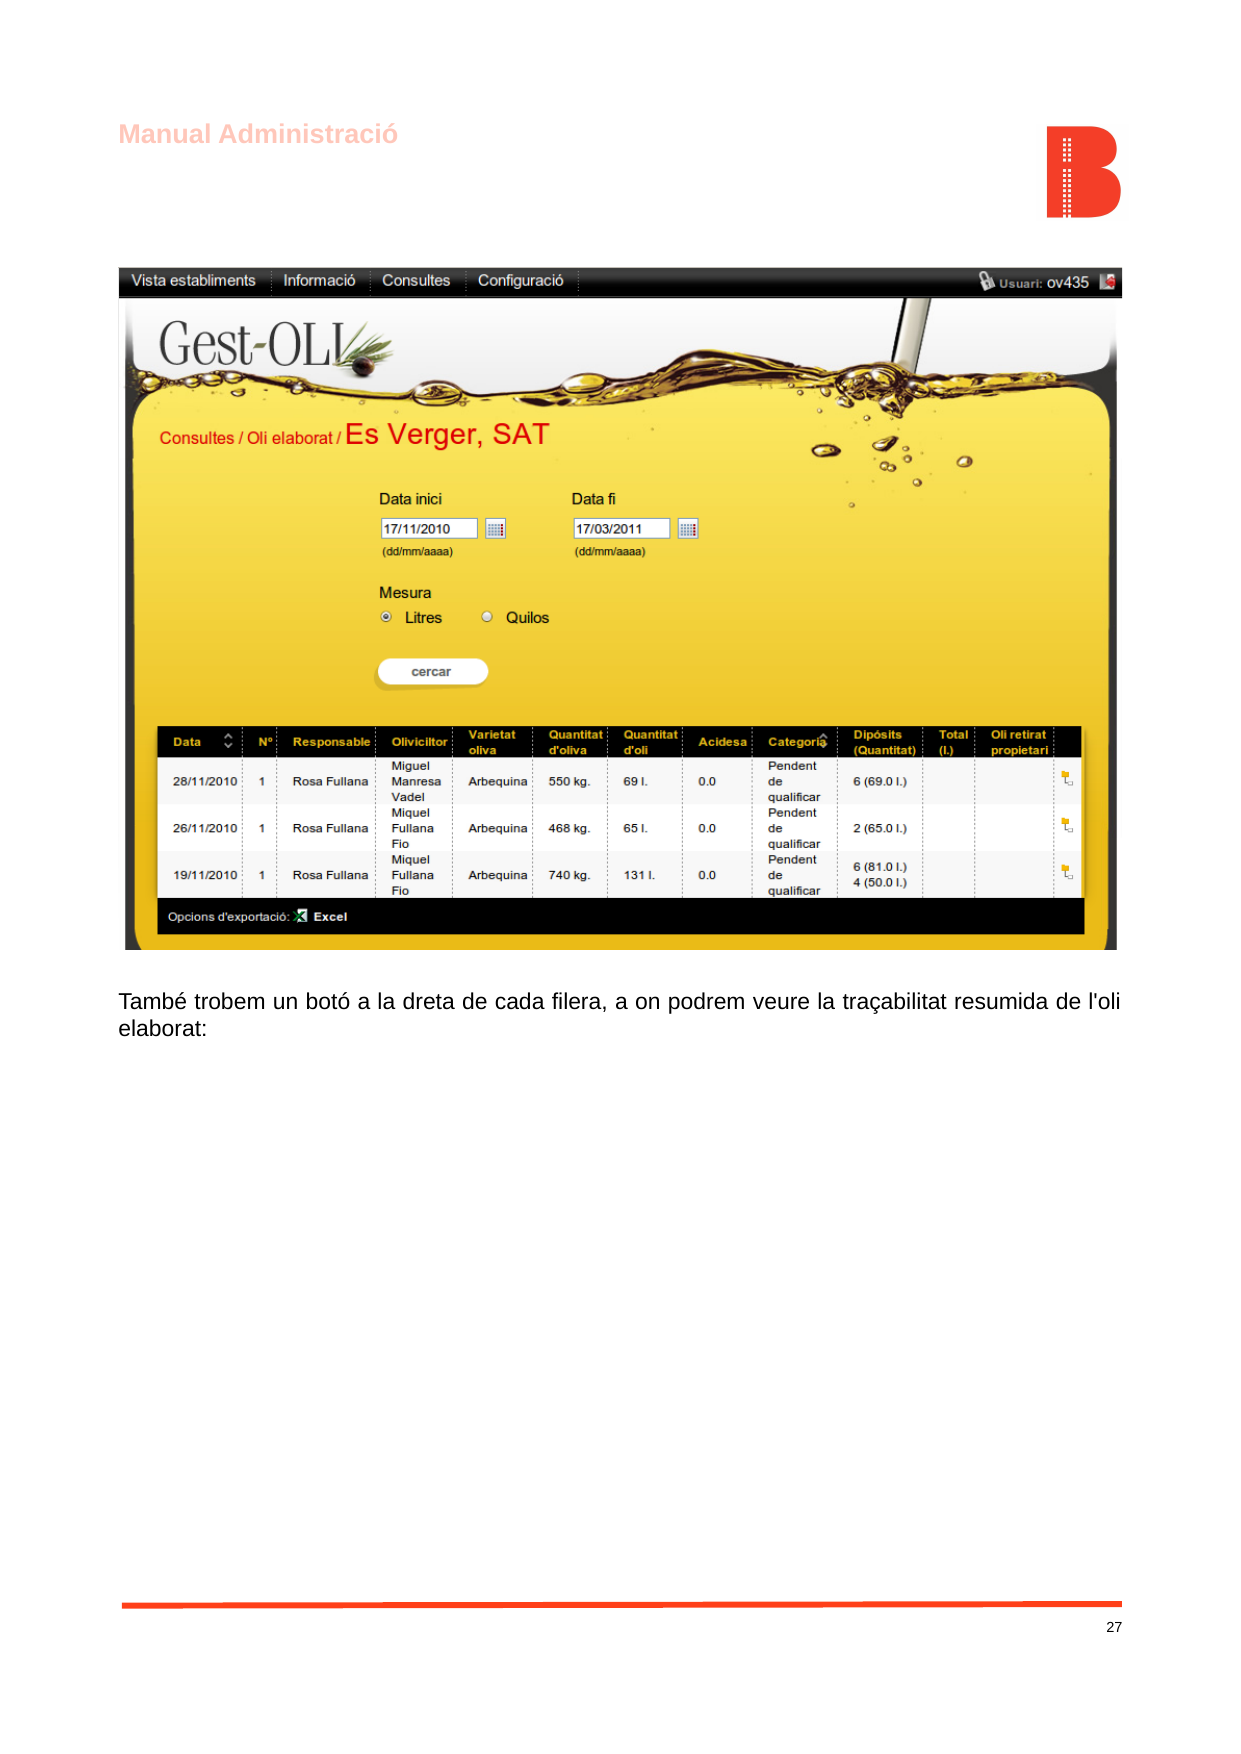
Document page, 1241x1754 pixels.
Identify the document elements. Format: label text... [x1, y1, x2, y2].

picture [118, 267, 1123, 950]
text També trobem un botó a la dreta de cada filera, a on podrem veure la traçabilitat resumida de l'oli elaborat: [118, 988, 1122, 1041]
picture [1036, 124, 1130, 221]
